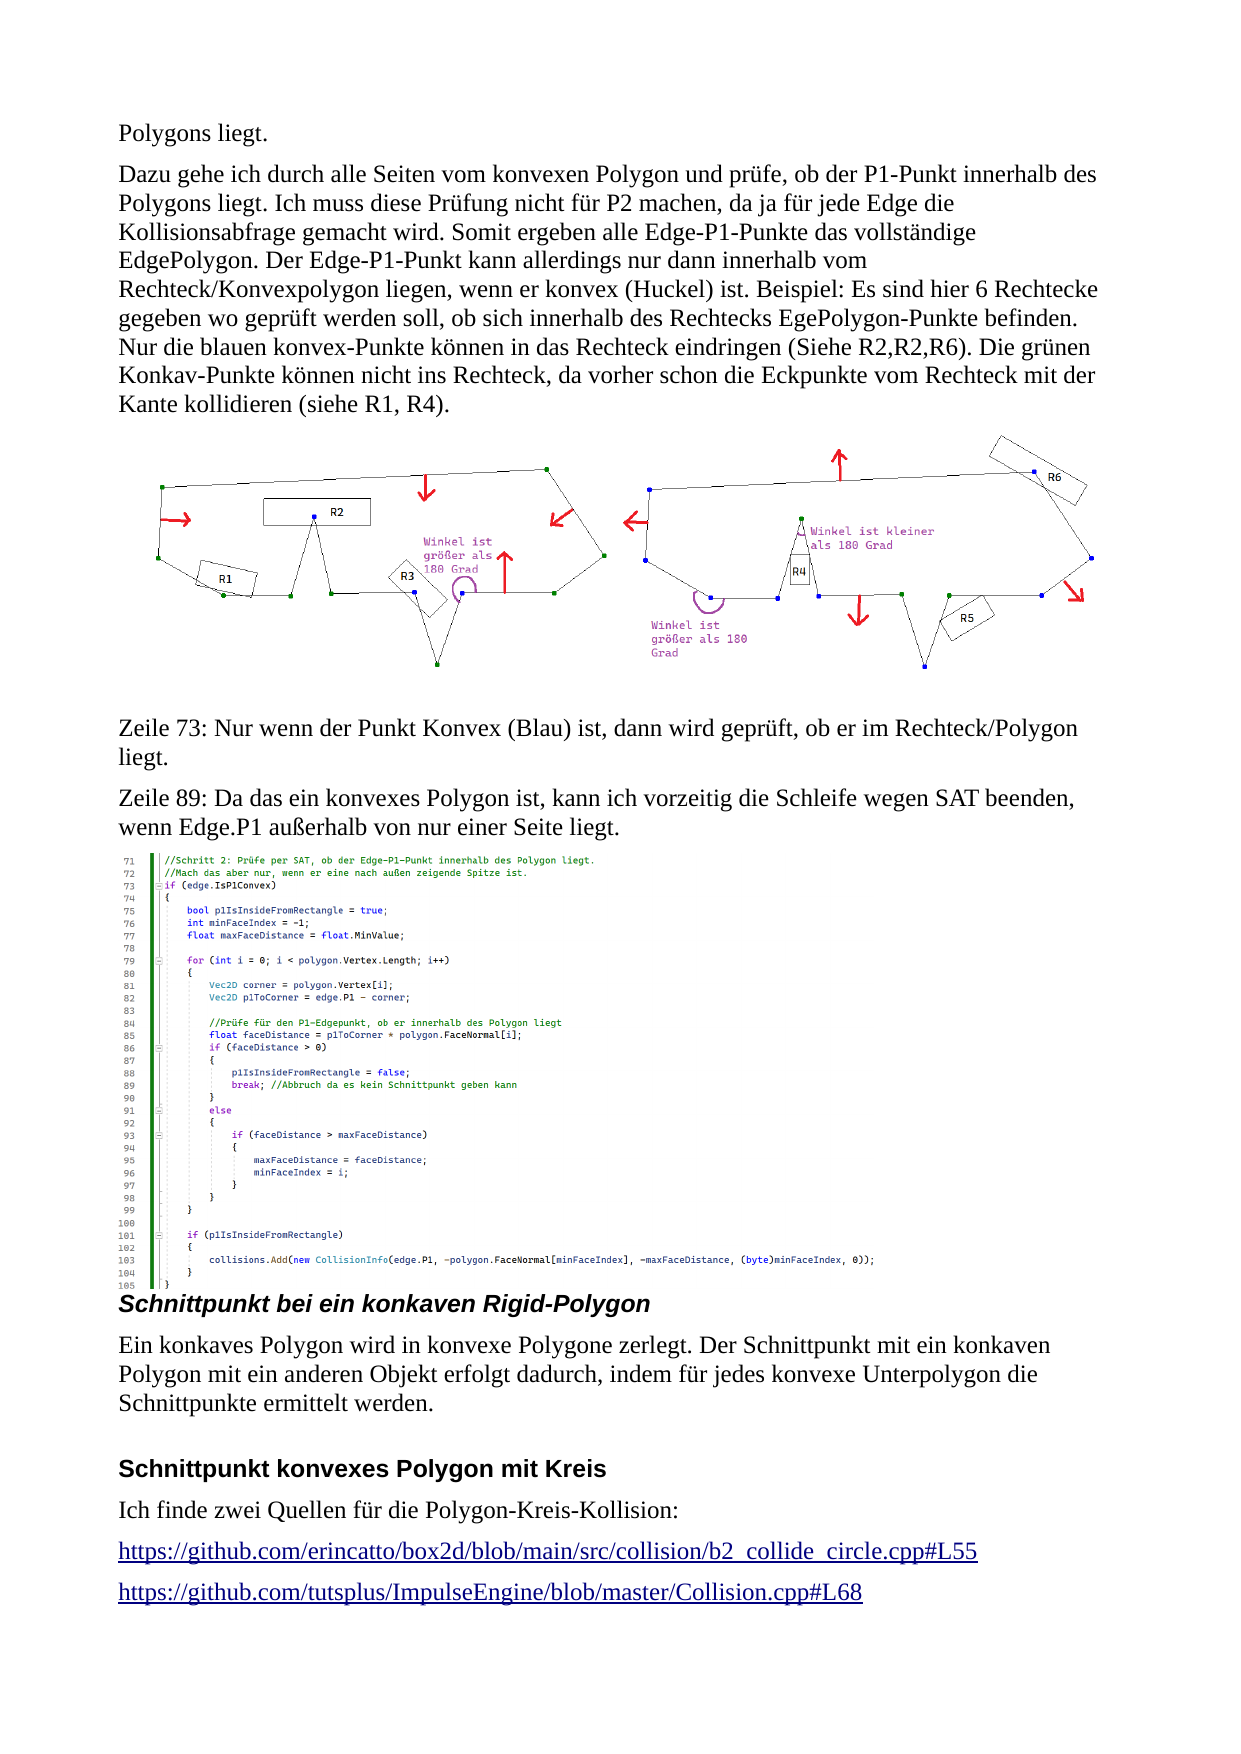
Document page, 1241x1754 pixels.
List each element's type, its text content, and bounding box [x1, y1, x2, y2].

text Zeile 89: Da das ein konvexes Polygon ist, kann ich vorzeitig die Schleife wegen SAT beenden, wenn Edge.P1 außerhalb von nur einer Seite liegt. [118, 783, 1122, 841]
text Ich finde zwei Quellen für die Polygon-Kreis-Kollision: [118, 1495, 1122, 1524]
text Dazu gehe ich durch alle Seiten vom konvexen Polygon und prüfe, ob der P1-Punkt innerhalb des Polygons liegt. Ich muss diese Prüfung nicht für P2 machen, da ja für jede Edge die Kollisionsabfrage gemacht wird. Somit ergeben alle Edge-P1-Punkte das vollständige EdgePolygon. Der Edge-P1-Punkt kann allerdings nur dann innerhalb vom Rechteck/Konvexpolygon liegen, wenn er konvex (Huckel) ist. Beispiel: Es sind hier 6 Rechtecke gegeben wo geprüft werden soll, ob sich innerhalb des Rechtecks EgePolygon-Punkte befinden. Nur die blauen konvex-Punkte können in das Rechteck eindringen (Siehe R2,R2,R6). Die grünen Konkav-Punkte können nicht ins Rechteck, da vorher schon die Eckpunkte vom Rechteck mit der Kante kollidieren (siehe R1, R4). [118, 159, 1122, 418]
text https://github.com/tutsplus/ImpulseEngine/blob/master/Collision.cpp#L68 [118, 1577, 1122, 1606]
picture [143, 430, 1097, 673]
subtitle Schnittpunkt bei ein konkaven Rigid-Polygon [118, 878, 1122, 1318]
picture [118, 853, 875, 1289]
text https://github.com/erincatto/box2d/blob/main/src/collision/b2_collide_circle.cpp#L55 [118, 1536, 1122, 1565]
text Zeile 73: Nur wenn der Punkt Konvex (Blau) ist, dann wird geprüft, ob er im Rechteck/Polygon liegt. [118, 713, 1122, 771]
text Polygons liegt. [118, 118, 1122, 147]
subtitle Schnittpunkt konvexes Polygon mit Kreis [118, 1454, 1122, 1482]
text Ein konkaves Polygon wird in konvexe Polygone zerlegt. Der Schnittpunkt mit ein konkaven Polygon mit ein anderen Objekt erfolgt dadurch, indem für jedes konvexe Unterpolygon die Schnittpunkte ermittelt werden. [118, 1330, 1122, 1416]
